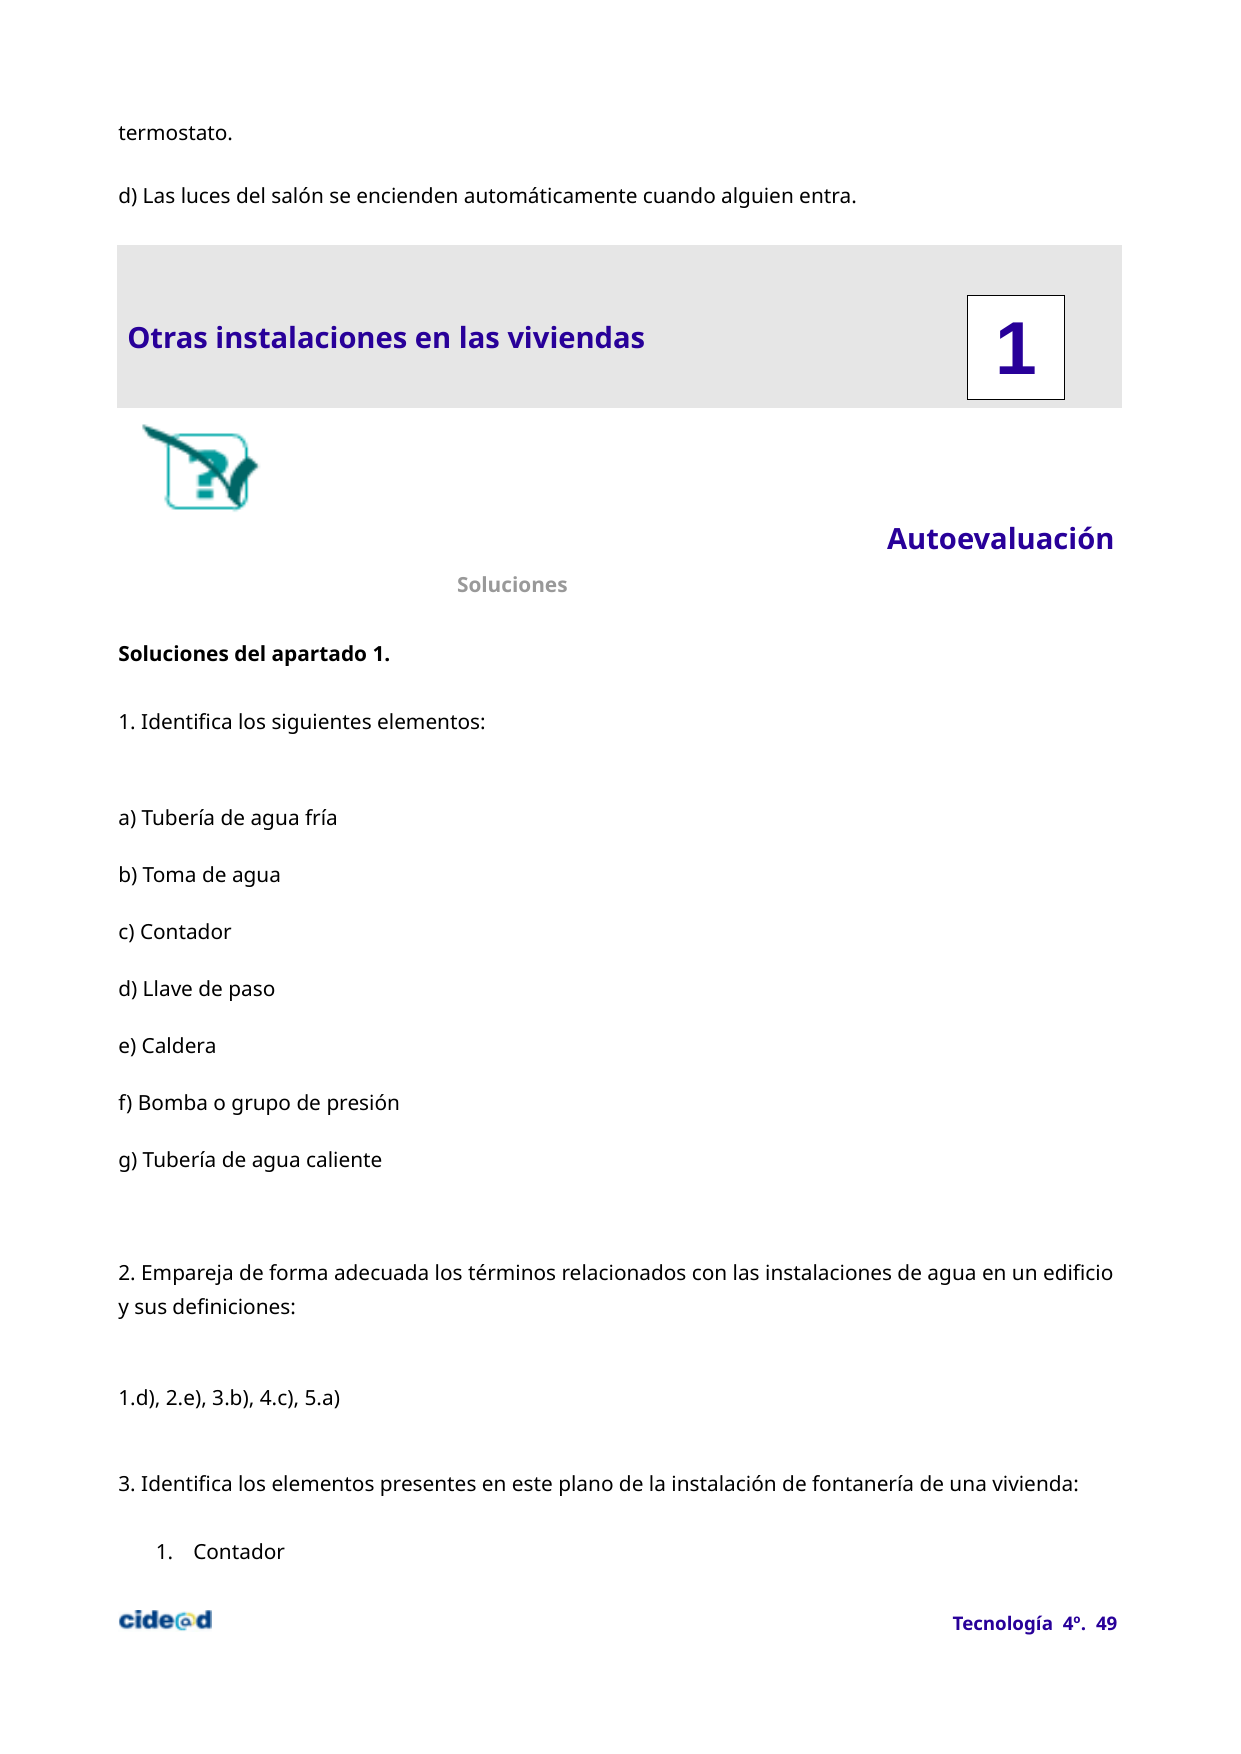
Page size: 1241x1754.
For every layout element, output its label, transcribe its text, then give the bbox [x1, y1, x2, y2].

text Autoevaluación [118, 408, 1122, 558]
table_header Otras instalaciones en las viviendas [117, 245, 1122, 408]
picture [141, 423, 263, 519]
text Soluciones del apartado 1. [118, 639, 1122, 667]
text g) Tubería de agua caliente [118, 1145, 1122, 1173]
text f) Bomba o grupo de presión [118, 1088, 1122, 1116]
list Contador [156, 1537, 1122, 1565]
text termostato. [118, 118, 1122, 147]
text 2. Empareja de forma adecuada los términos relacionados con las instalaciones de agua en un edificio y sus definiciones: [118, 1258, 1122, 1321]
picture [118, 1610, 212, 1632]
text 1. Identifica los siguientes elementos: [118, 707, 1122, 735]
text d) Llave de paso [118, 974, 1122, 1002]
text a) Tubería de agua fría [118, 803, 1122, 832]
text d) Las luces del salón se encienden automáticamente cuando alguien entra. [118, 182, 1122, 210]
text c) Contador [118, 917, 1122, 946]
text 3. Identifica los elementos presentes en este plano de la instalación de fontanería de una vivienda: [118, 1469, 1122, 1497]
text 1.d), 2.e), 3.b), 4.c), 5.a) [118, 1383, 1122, 1412]
text e) Caldera [118, 1031, 1122, 1059]
text b) Toma de agua [118, 860, 1122, 889]
text Soluciones [118, 571, 1122, 599]
